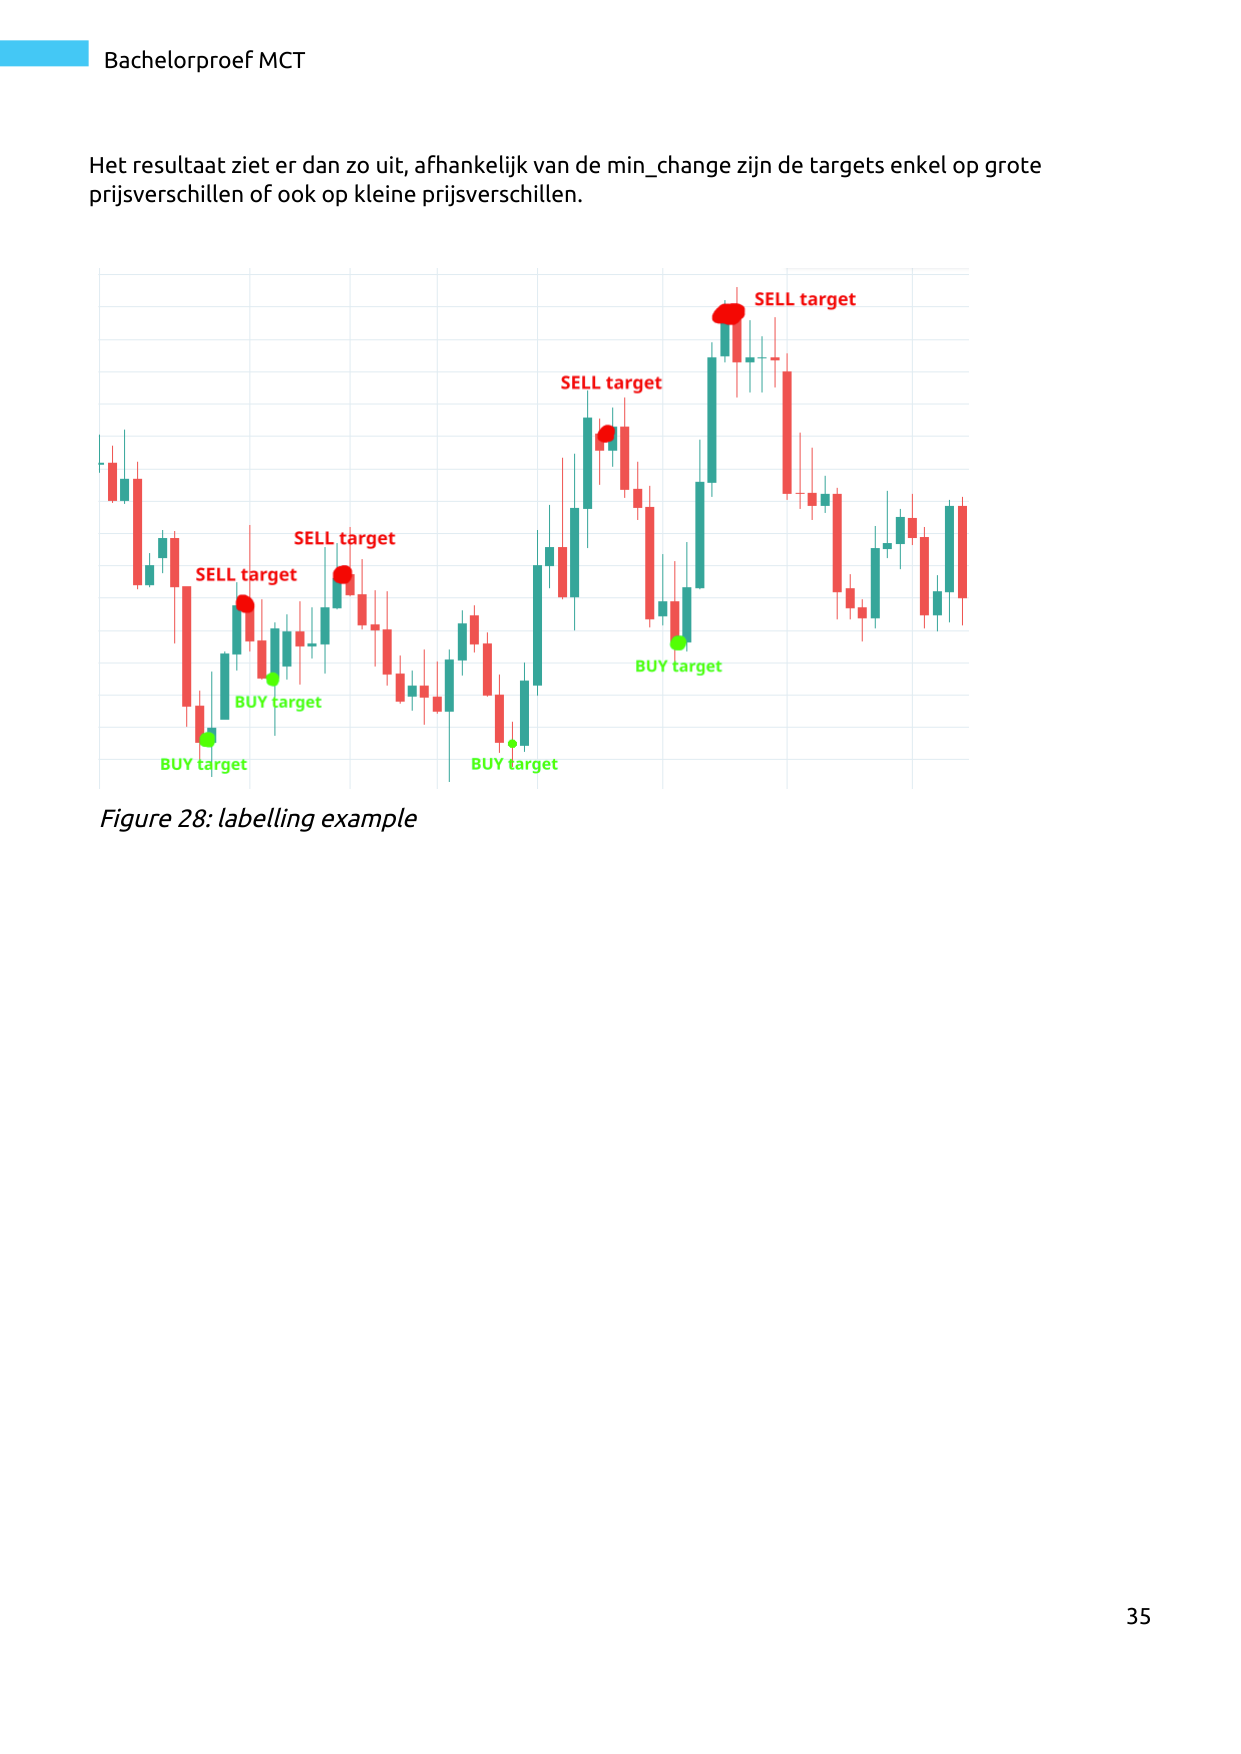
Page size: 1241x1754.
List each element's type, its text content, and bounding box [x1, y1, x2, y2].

text Het resultaat ziet er dan zo uit, afhankelijk van de min_change zijn de targets enkel op grote prijsverschillen of ook op kleine prijsverschillen. [89, 152, 1152, 206]
text [98, 256, 969, 268]
text Figure 28: labelling example [98, 789, 969, 832]
picture [98, 268, 969, 789]
